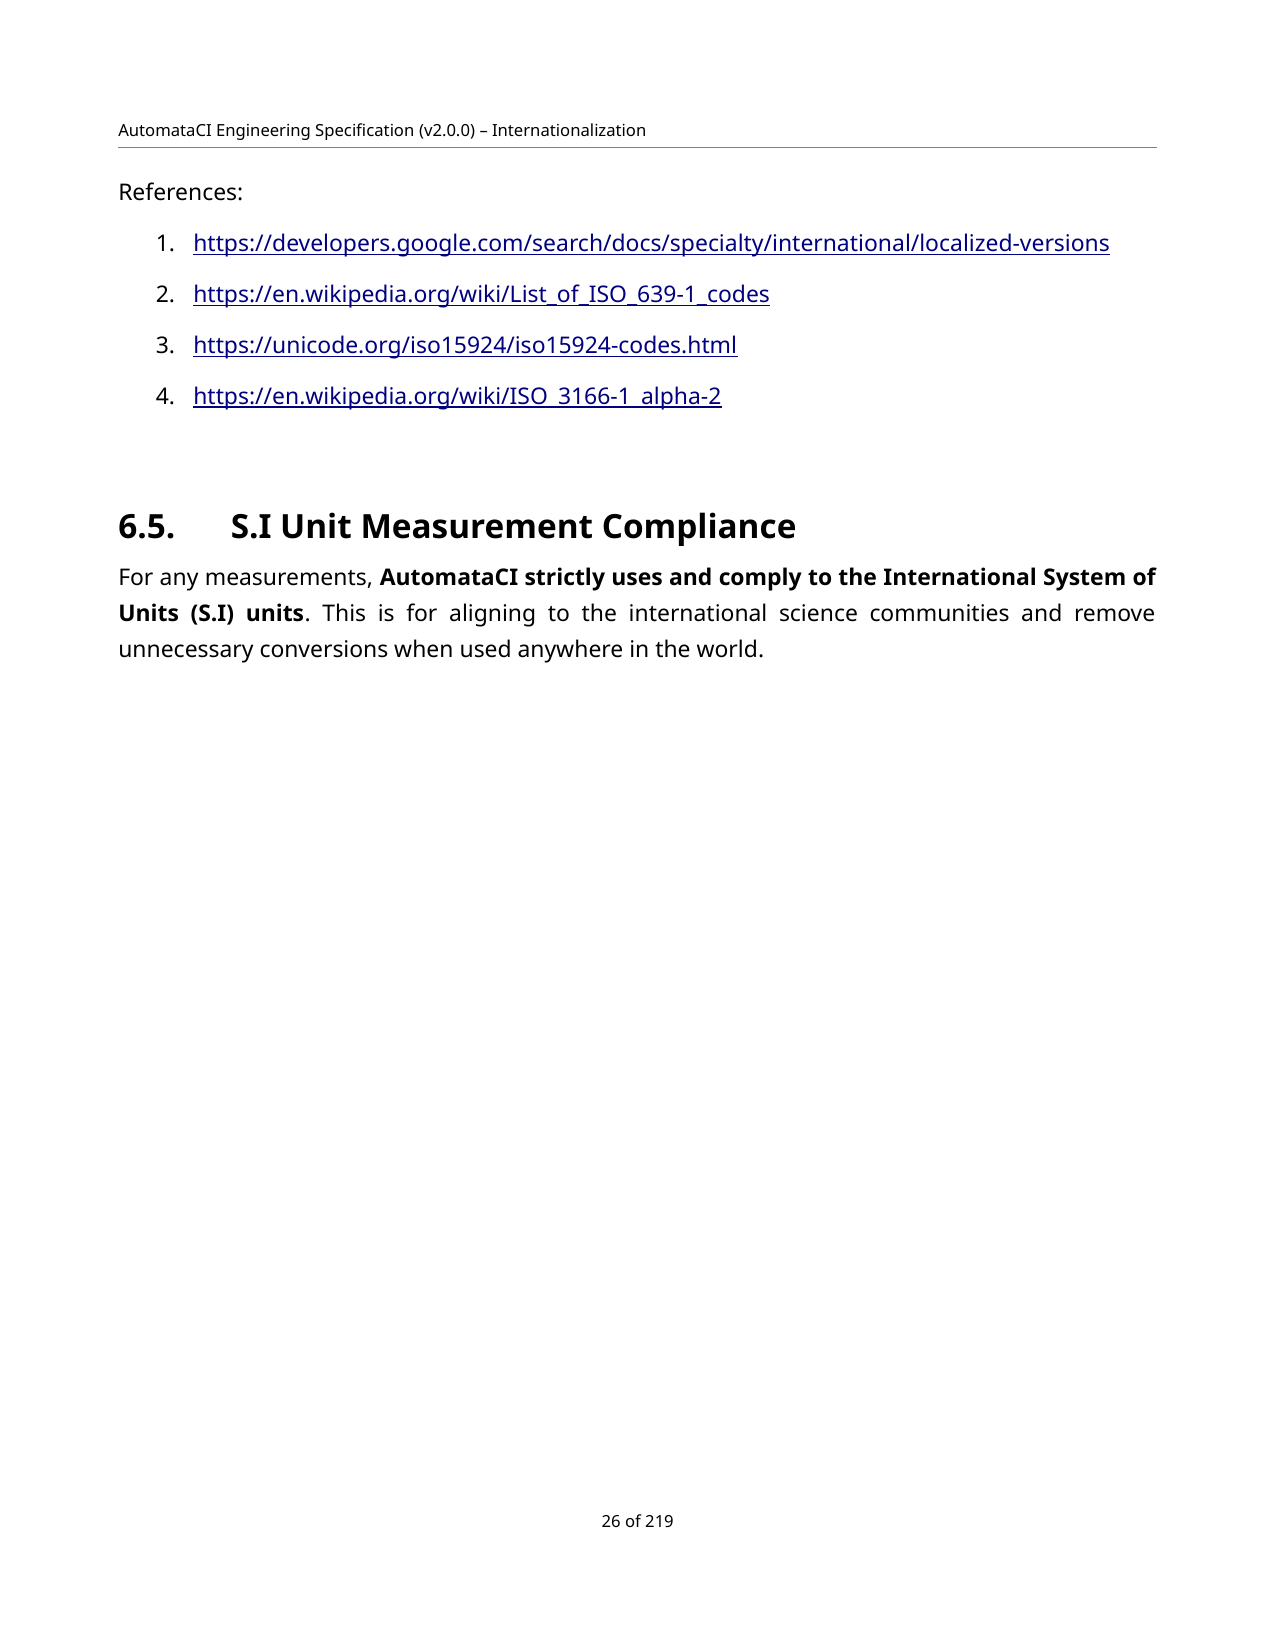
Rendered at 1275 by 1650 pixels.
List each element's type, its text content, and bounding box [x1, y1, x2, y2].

text References: [118, 176, 1157, 208]
list https://en.wikipedia.org/wiki/List_of_ISO_639-1_codes [156, 278, 1157, 309]
list https://developers.google.com/search/docs/specialty/international/localized-versions [156, 227, 1157, 258]
list https://en.wikipedia.org/wiki/ISO_3166-1_alpha-2 [156, 380, 1157, 411]
text For any measurements, AutomataCI strictly uses and comply to the International System of Units (S.I) units. This is for aligning to the international science communities and remove unnecessary conversions when used anywhere in the world. [118, 561, 1157, 664]
subtitle S.I Unit Measurement Compliance [118, 503, 1157, 548]
list https://unicode.org/iso15924/iso15924-codes.html [156, 329, 1157, 360]
